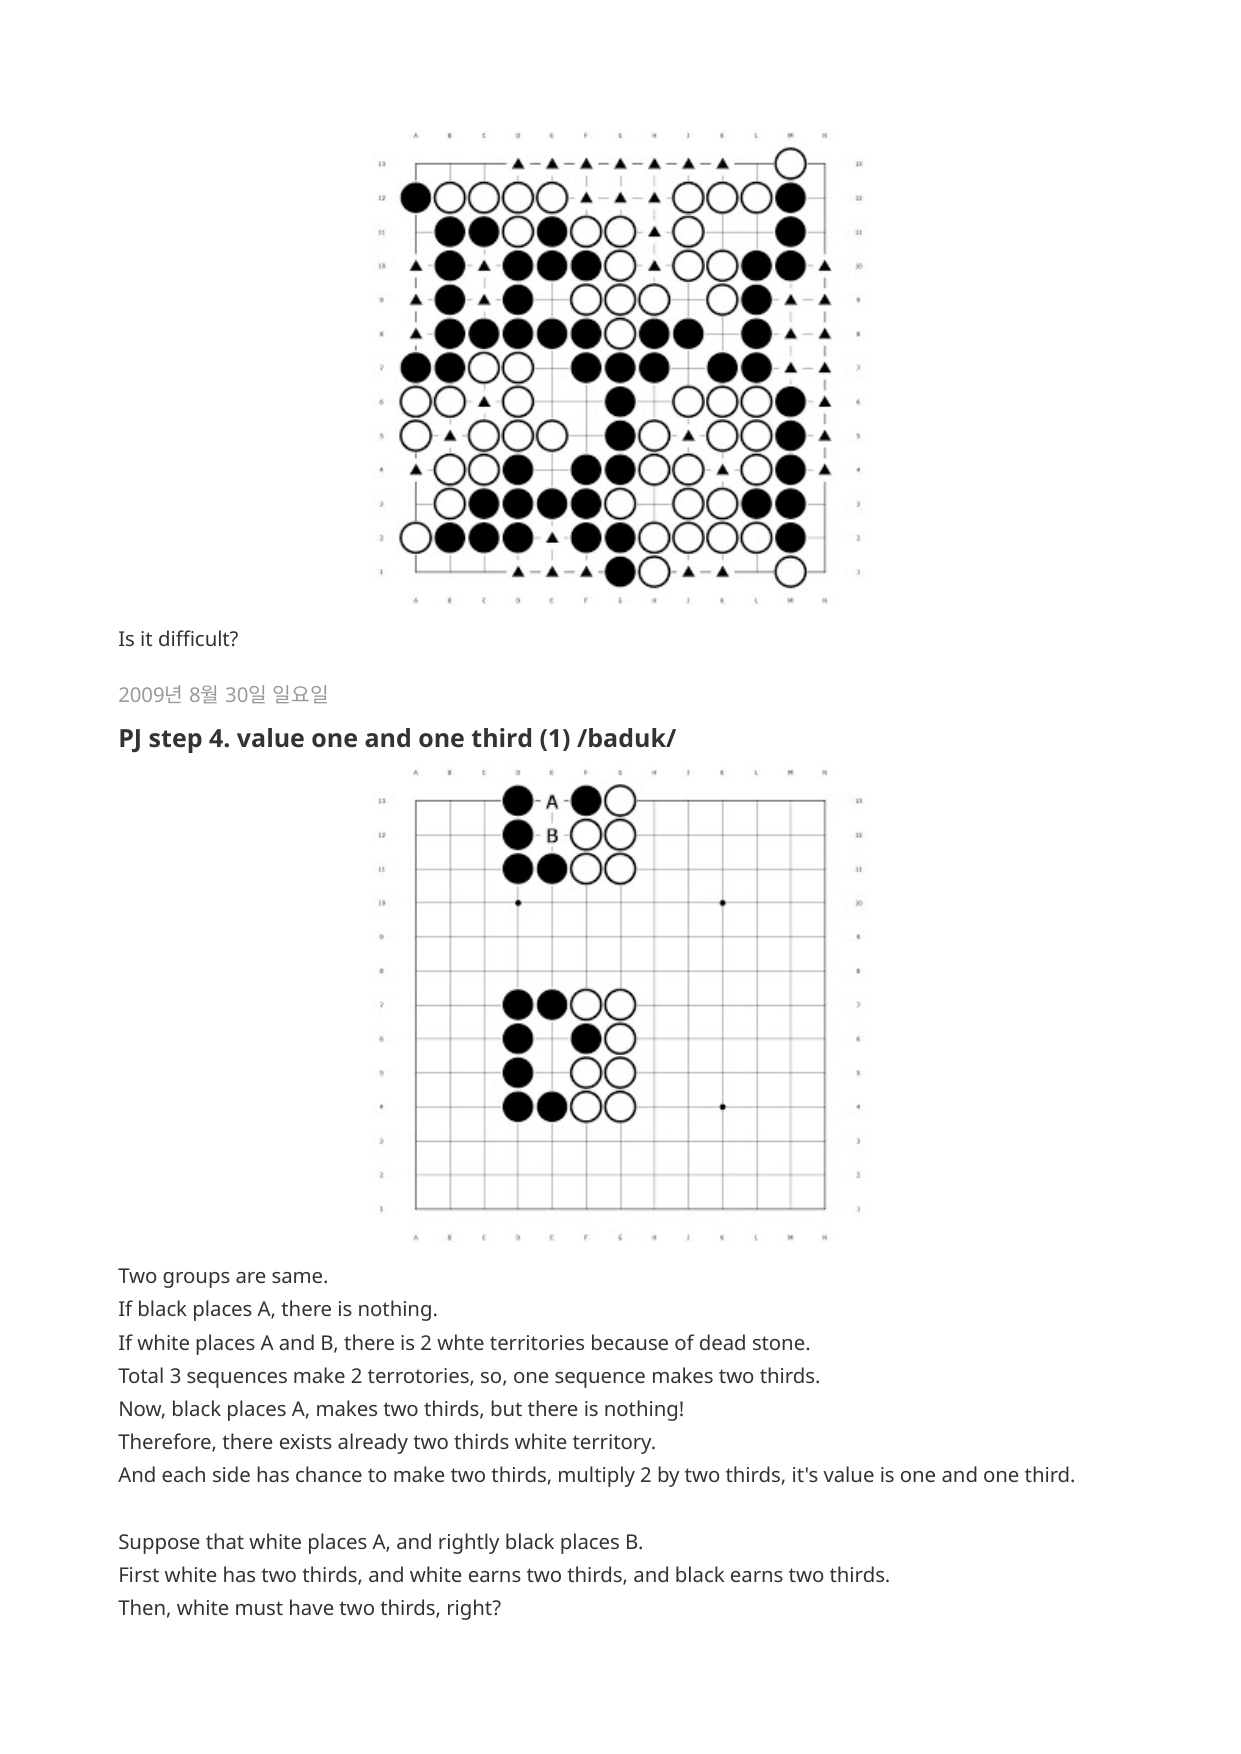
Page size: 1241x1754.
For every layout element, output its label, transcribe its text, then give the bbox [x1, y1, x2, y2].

subtitle 2009년 8월 30일 일요일 [118, 679, 1122, 708]
text Is it difficult? [118, 625, 1122, 653]
picture [371, 756, 870, 1255]
text Two groups are same. If black places A, there is nothing. If white places A and B, there is 2 whte territories because of dead stone. Total 3 sequences make 2 terrotories, so, one sequence makes two thirds. Now, black places A, makes two thirds, but there is nothing! Therefore, there exists already two thirds white territory. And each side has chance to make two thirds, multiply 2 by two thirds, it's value is one and one third. Suppose that white places A, and rightly black places B. First white has two thirds, and white earns two thirds, and black earns two thirds. Then, white must have two thirds, right? [118, 1262, 1122, 1622]
subtitle PJ step 4. value one and one third (1) /baduk/ [118, 721, 1122, 755]
picture [371, 119, 870, 618]
